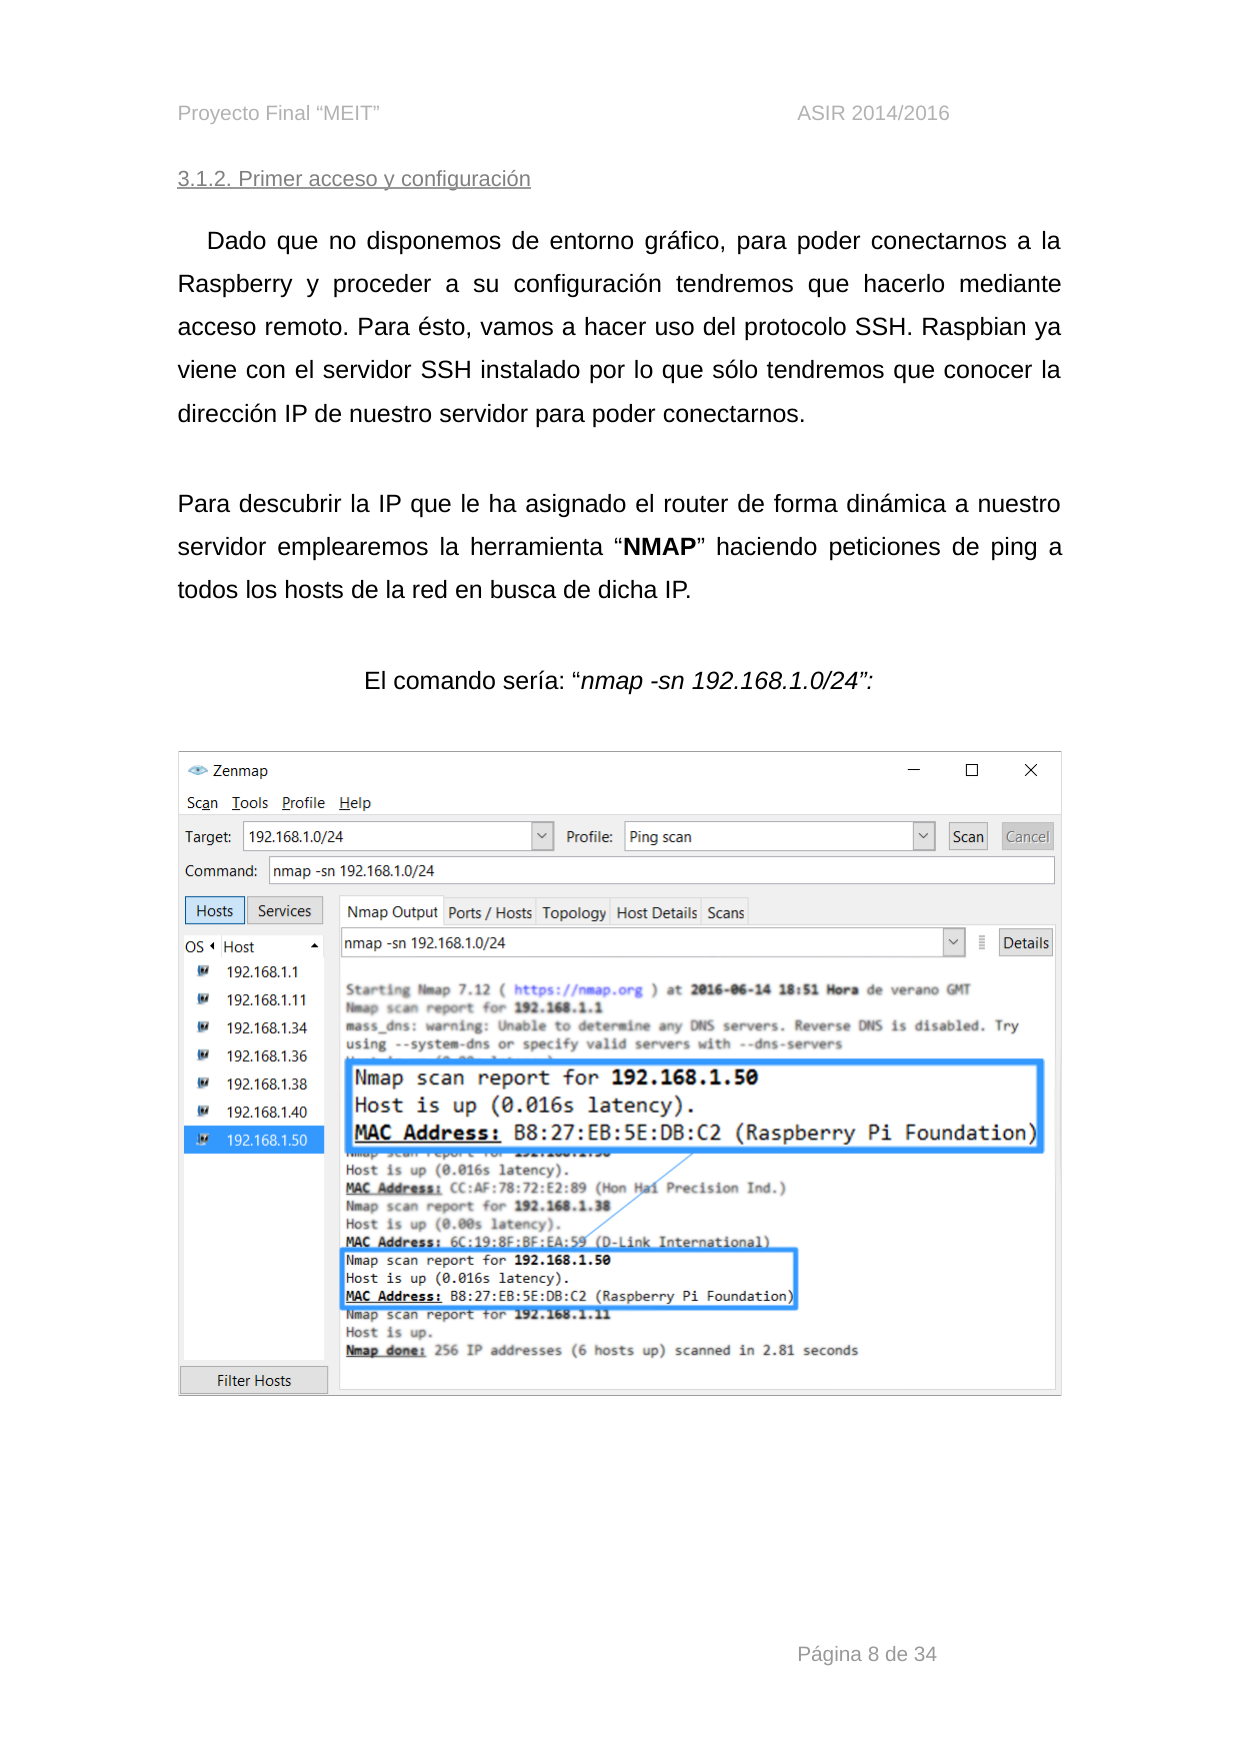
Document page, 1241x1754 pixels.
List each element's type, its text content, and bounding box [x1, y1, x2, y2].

text El comando sería: “nmap -sn 192.168.1.0/24”: [177, 666, 1063, 694]
text Para descubrir la IP que le ha asignado el router de forma dinámica a nuestro servidor emplearemos la herramienta “NMAP” haciendo peticiones de ping a todos los hosts de la red en busca de dicha IP. [177, 489, 1063, 604]
subtitle 3.1.2. Primer acceso y configuración [177, 166, 1063, 191]
text Dado que no disponemos de entorno gráfico, para poder conectarnos a la Raspberry y proceder a su configuración tendremos que hacerlo mediante acceso remoto. Para ésto, vamos a hacer uso del protocolo SSH. Raspbian ya viene con el servidor SSH instalado por lo que sólo tendremos que conocer la dirección IP de nuestro servidor para poder conectarnos. [177, 226, 1063, 427]
picture [178, 751, 1062, 1396]
